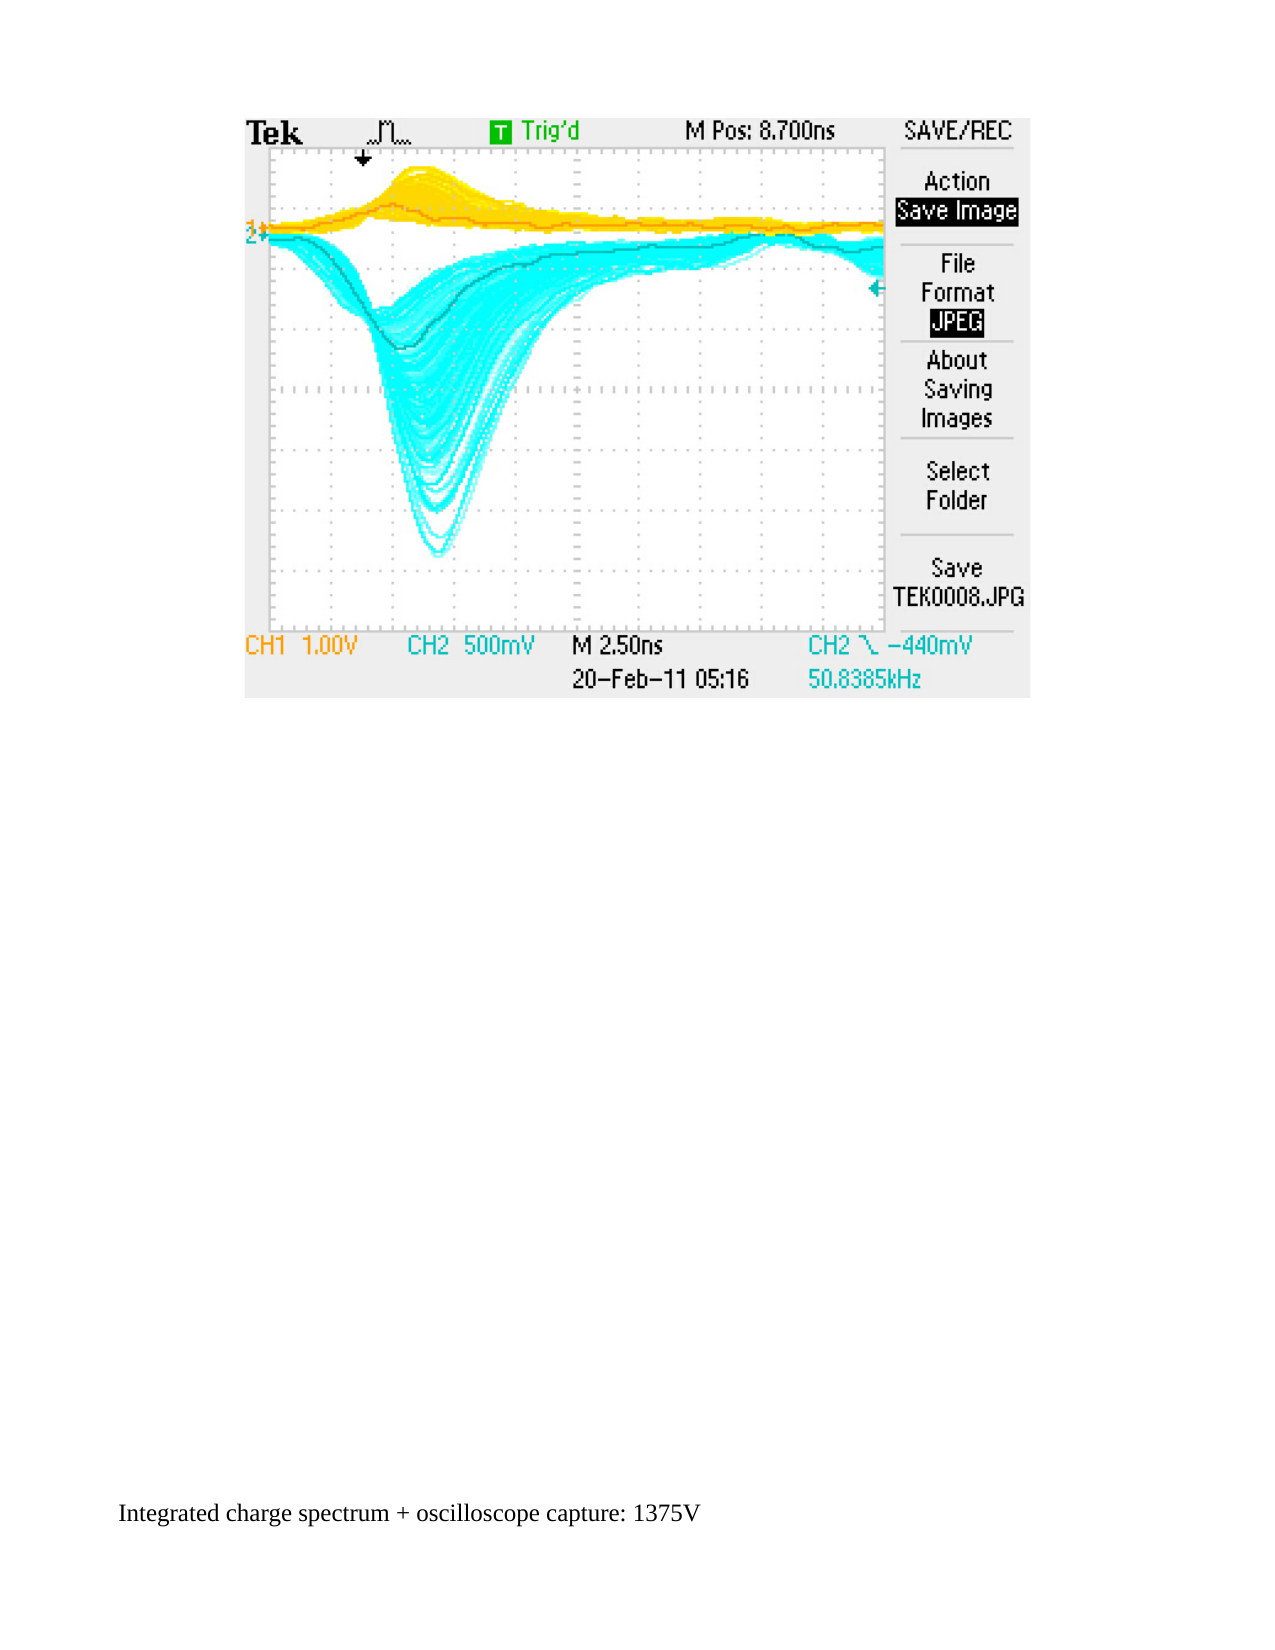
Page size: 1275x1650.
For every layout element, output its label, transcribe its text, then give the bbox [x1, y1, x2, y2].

text Integrated charge spectrum + oscilloscope capture: 1375V [118, 1498, 1157, 1527]
picture [244, 118, 1031, 698]
